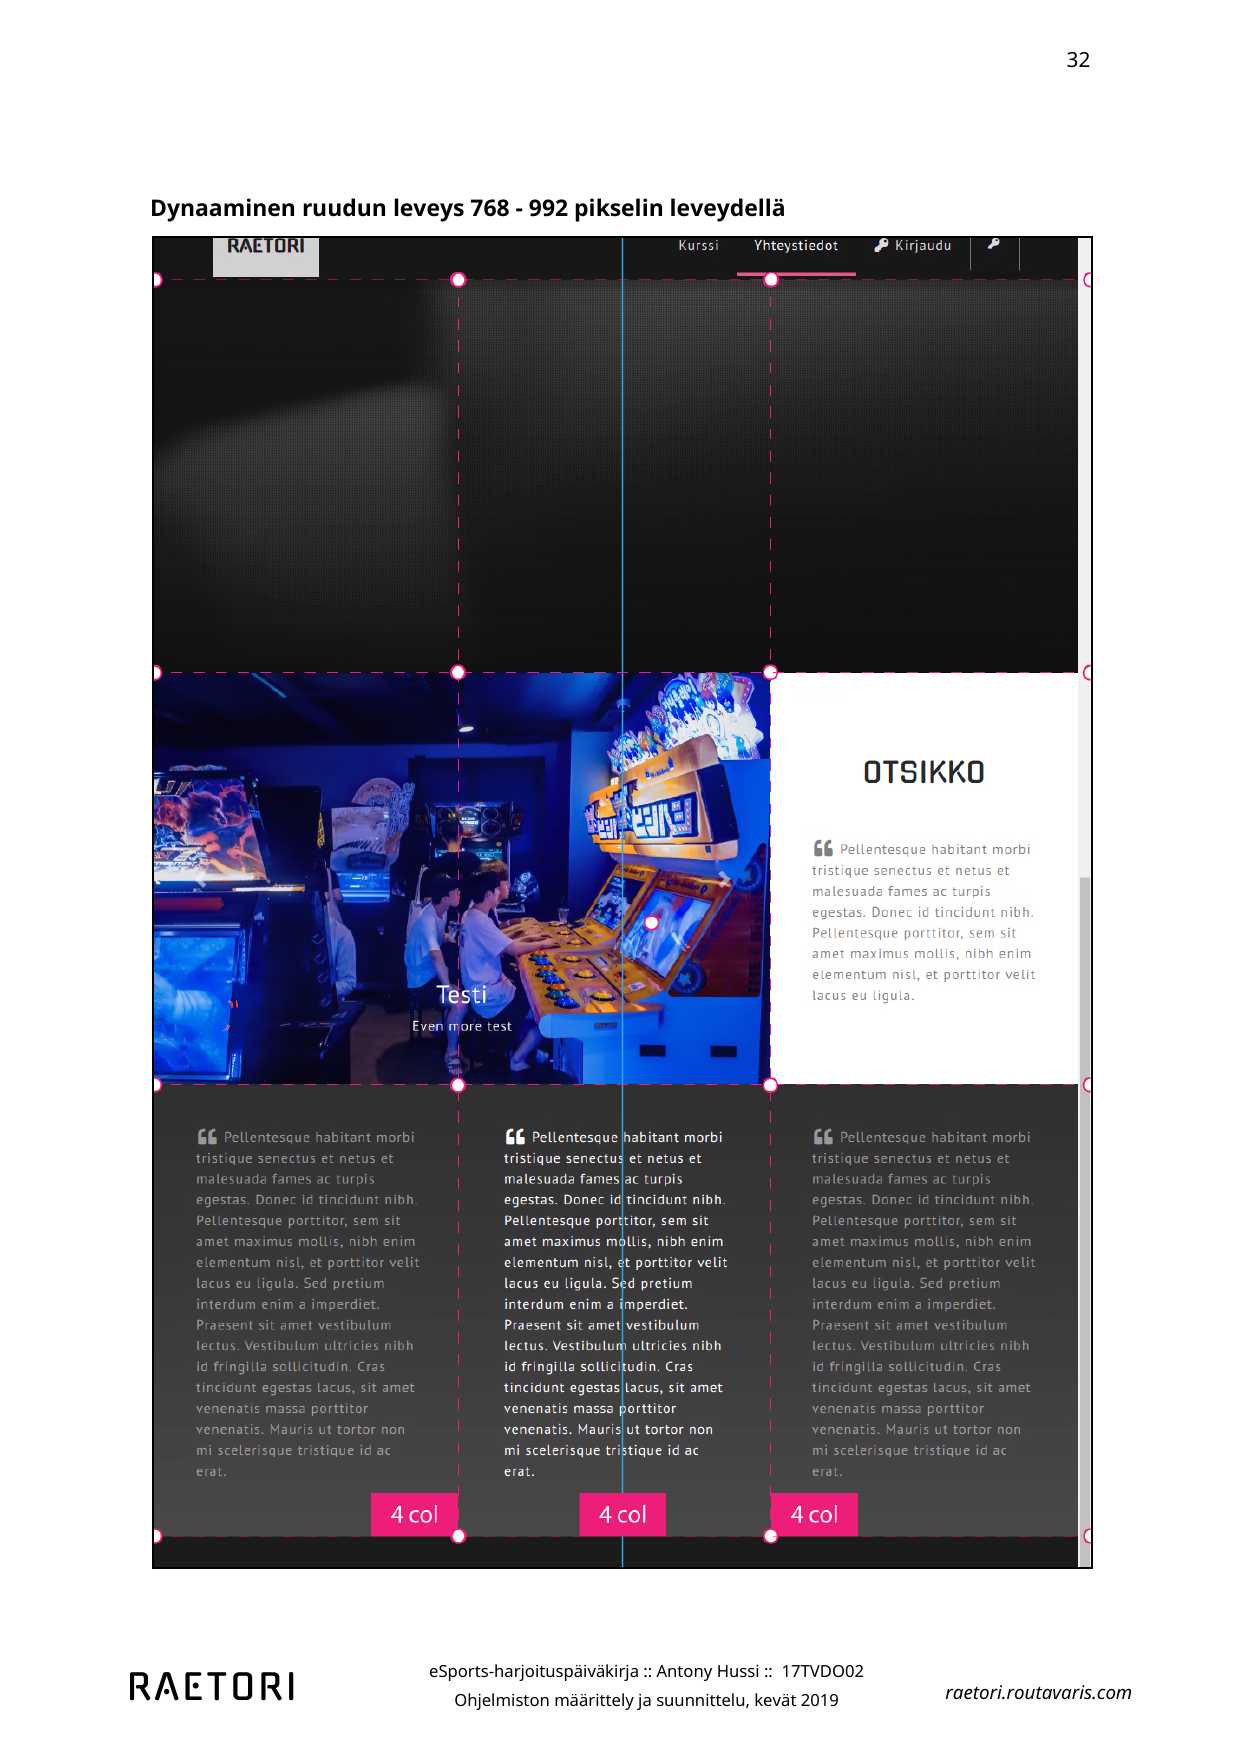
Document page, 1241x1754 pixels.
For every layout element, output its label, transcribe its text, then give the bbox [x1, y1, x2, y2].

picture [154, 238, 1091, 1567]
subtitle Dynaaminen ruudun leveys 768 - 992 pikselin leveydellä [150, 192, 1090, 223]
picture [121, 1665, 303, 1707]
